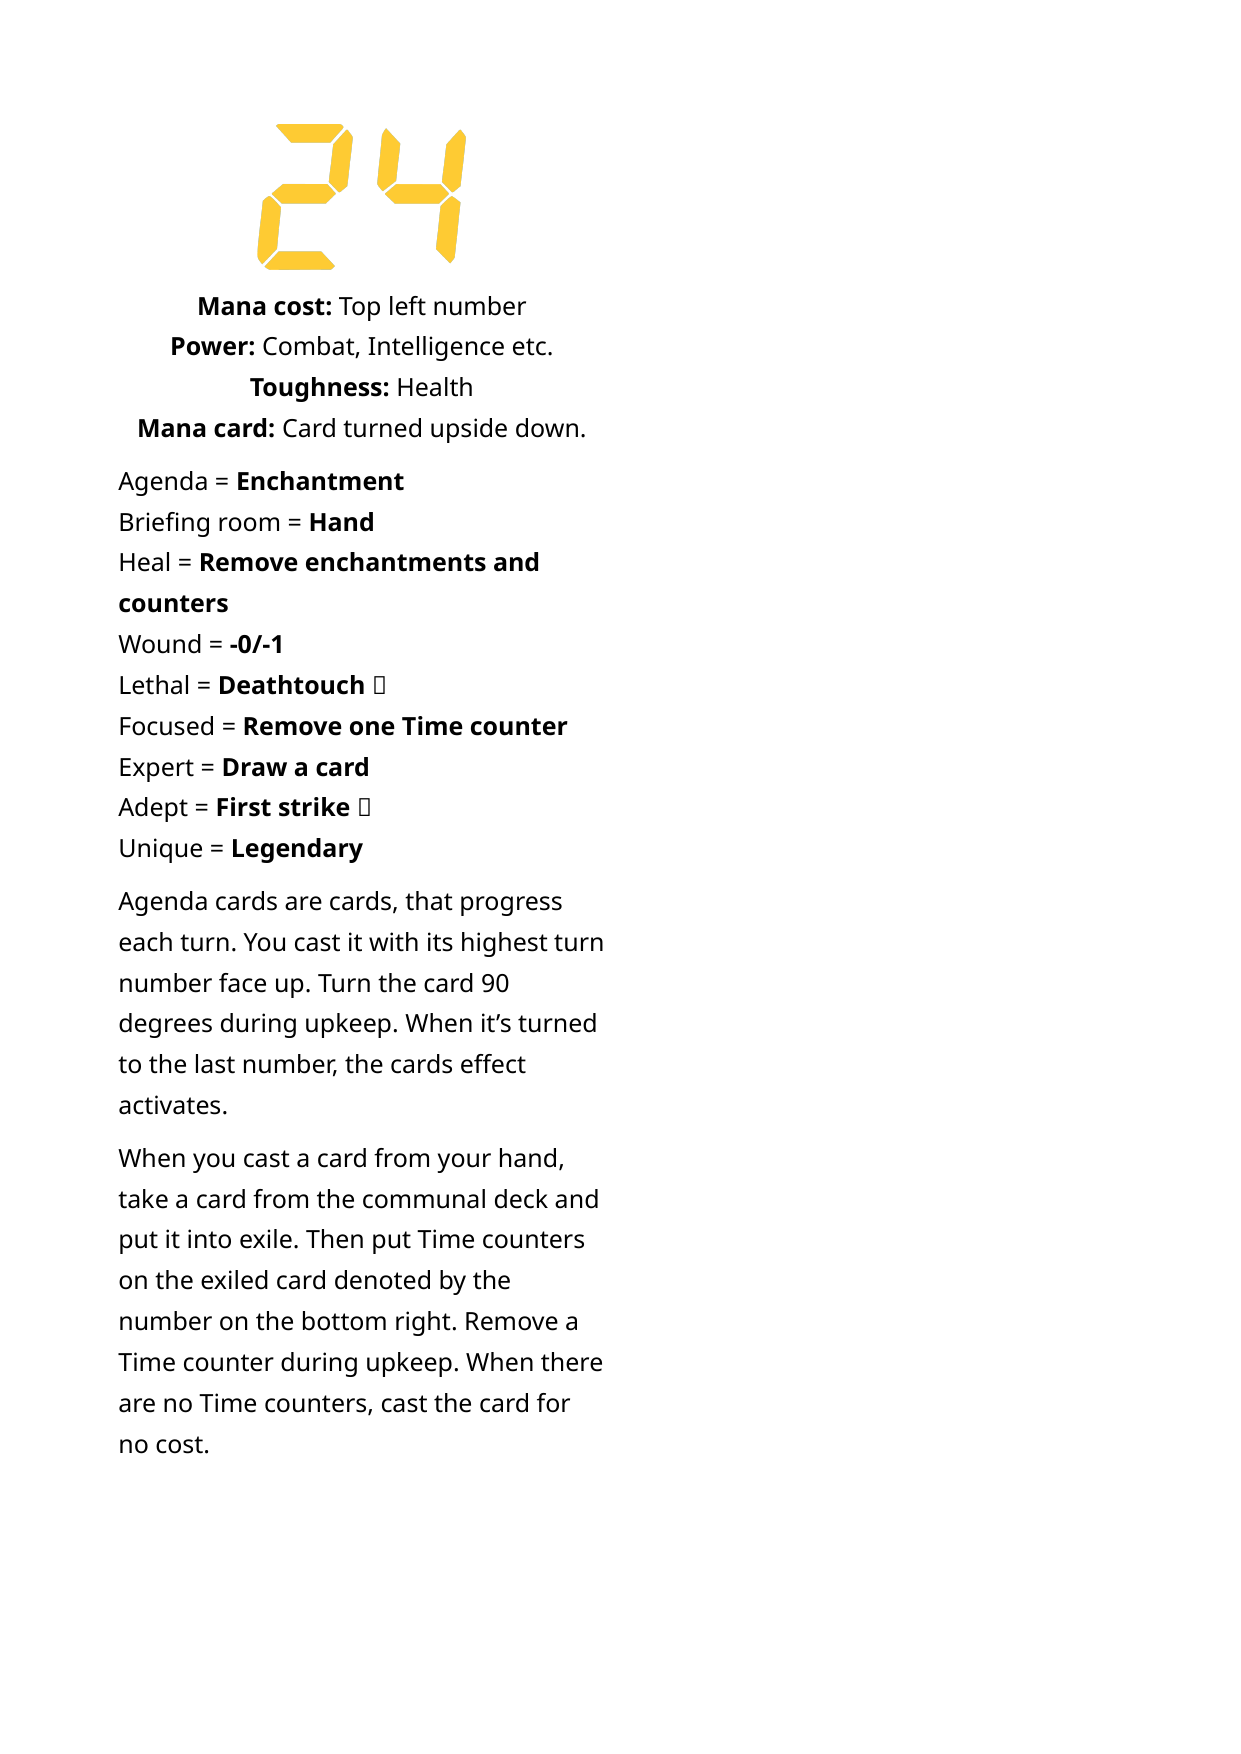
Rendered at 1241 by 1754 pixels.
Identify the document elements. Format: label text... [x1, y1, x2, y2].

picture [257, 124, 466, 270]
text When you cast a card from your hand, take a card from the communal deck and put it into exile. Then put Time counters on the exiled card denoted by the number on the bottom right. Remove a Time counter during upkeep. When there are no Time counters, cast the card for no cost. [118, 1141, 605, 1460]
text Agenda = Enchantment Briefing room = Hand Heal = Remove enchantments and counters Wound = -0/-1 Lethal = Deathtouch  Focused = Remove one Time counter Expert = Draw a card Adept = First strike  Unique = Legendary [118, 463, 605, 865]
text Agenda cards are cards, that progress each turn. You cast it with its highest turn number face up. Turn the card 90 degrees during upkeep. When it’s turned to the last number, the cards effect activates. [118, 884, 605, 1122]
text Mana cost: Top left number Power: Combat, Intelligence etc. Toughness: Health Mana card: Card turned upside down. [118, 288, 605, 445]
